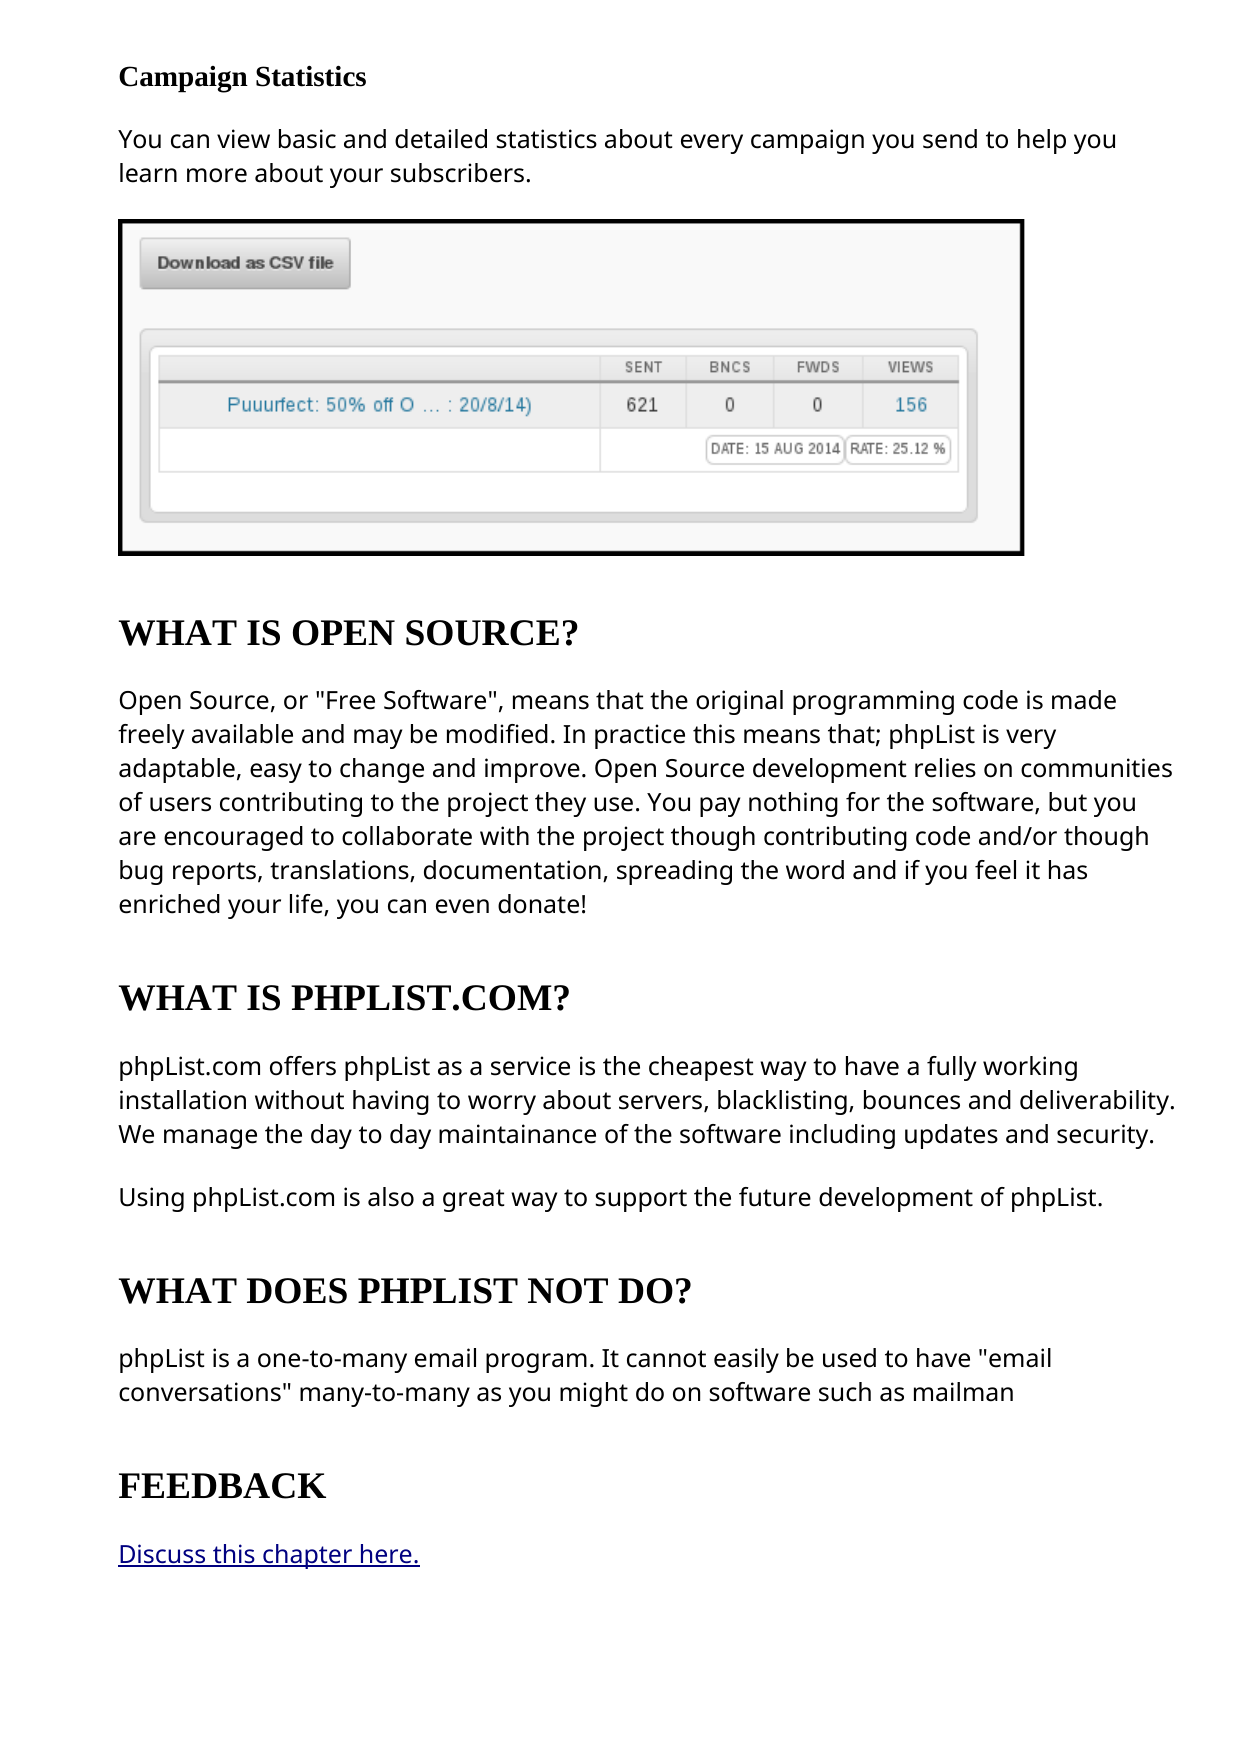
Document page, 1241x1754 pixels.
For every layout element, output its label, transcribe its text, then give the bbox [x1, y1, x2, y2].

text Using phpList.com is also a great way to support the future development of phpList. [118, 1180, 1181, 1214]
text phpList is a one-to-many email program. It cannot easily be used to have "email conversations" many-to-many as you might do on software such as mailman [118, 1341, 1181, 1409]
text You can view basic and detailed statistics about every campaign you send to help you learn more about your subscribers. [118, 122, 1181, 190]
text phpList.com offers phpList as a service is the cheapest way to have a fully working installation without having to worry about servers, blacklisting, bounces and deliverability. We manage the day to day maintainance of the software including updates and security. [118, 1048, 1181, 1150]
subtitle Feedback [118, 1464, 1181, 1507]
text Open Source, or "Free Software", means that the original programming code is made freely available and may be modified. In practice this means that; phpList is very adaptable, easy to change and improve. Open Source development relies on communities of users contributing to the project they use. You pay nothing for the software, but you are encouraged to collaborate with the project though contributing code and/or though bug reports, translations, documentation, spreading the word and if you feel it has enriched your life, you can even donate! [118, 683, 1181, 921]
subtitle Campaign Statistics [118, 59, 1181, 93]
subtitle What is Open Source? [118, 610, 1181, 653]
picture [118, 219, 1025, 556]
text Discuss this chapter here. [118, 1536, 1181, 1570]
subtitle What does phpList not do? [118, 1268, 1181, 1312]
subtitle What is phpList.com? [118, 976, 1181, 1019]
